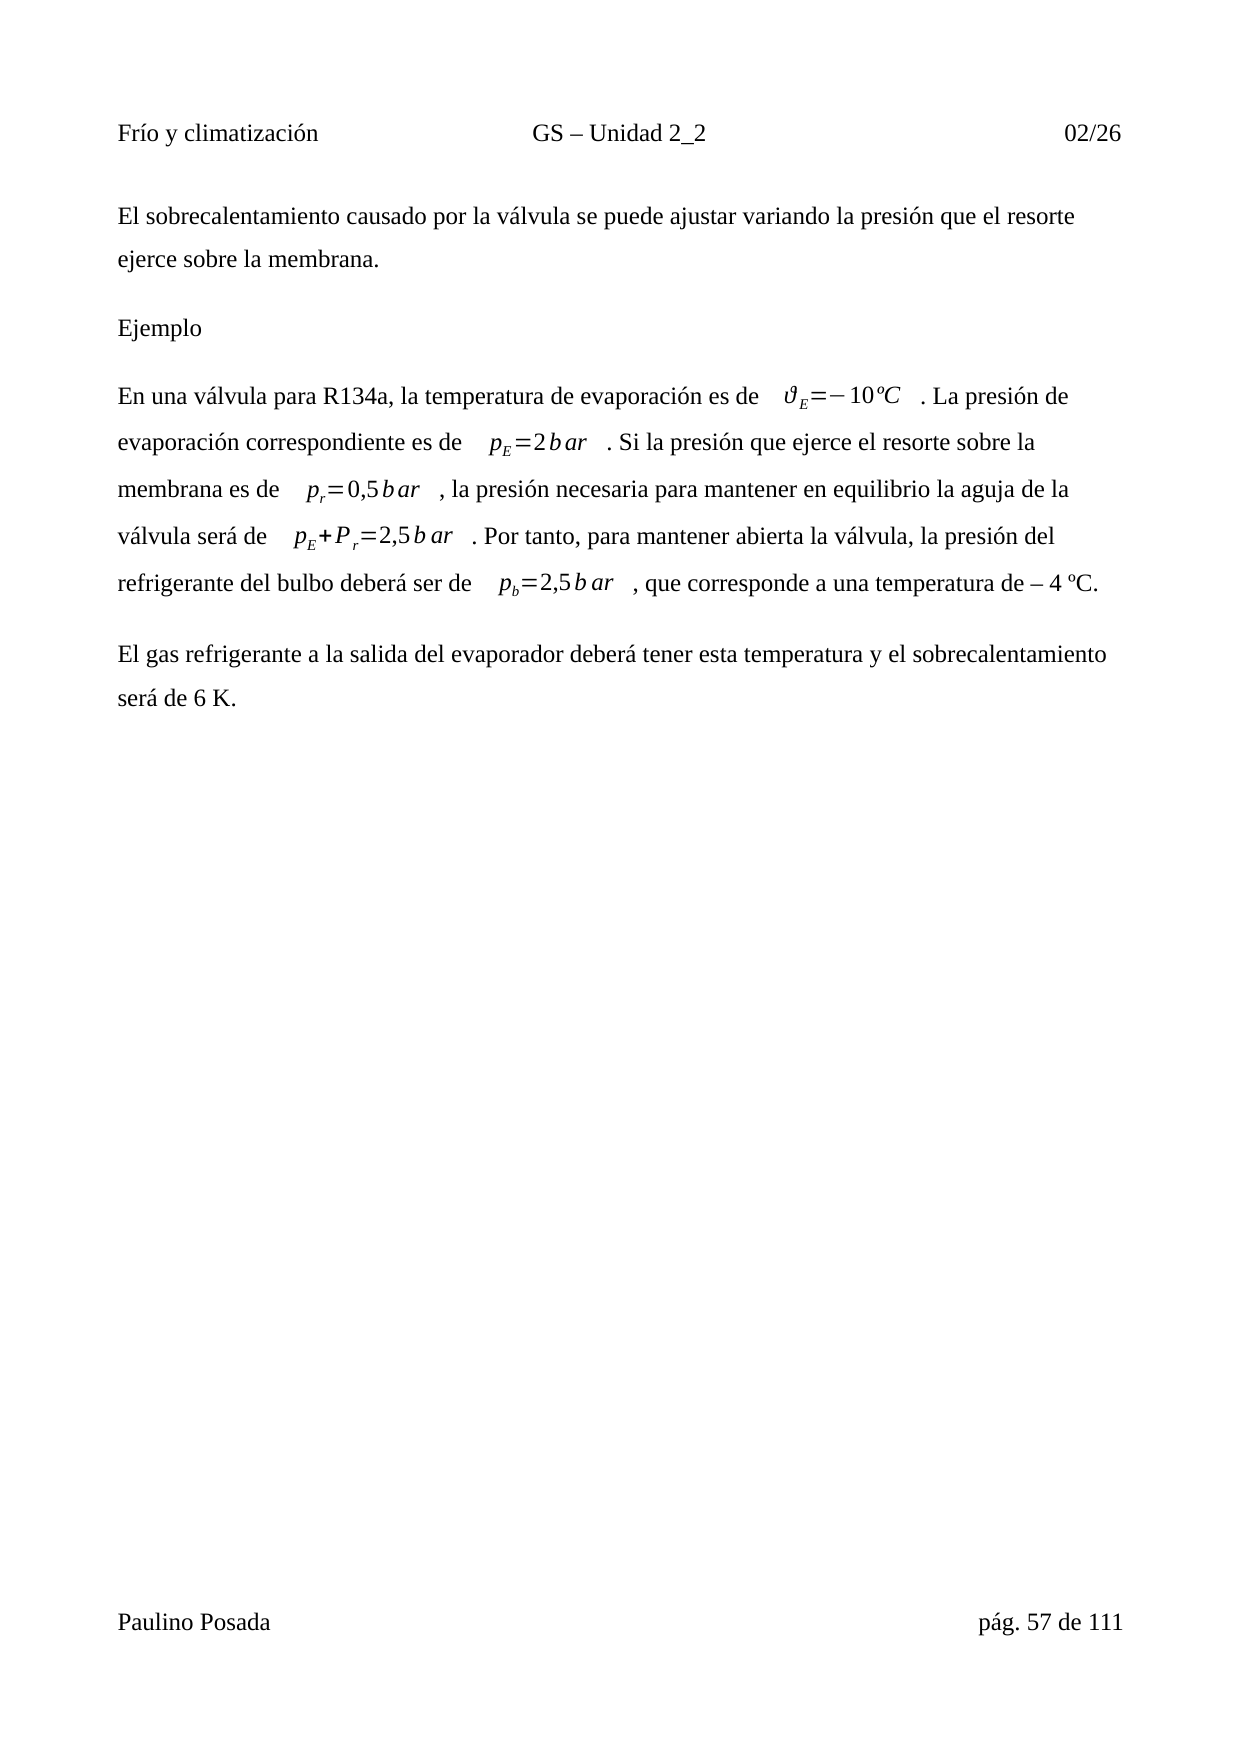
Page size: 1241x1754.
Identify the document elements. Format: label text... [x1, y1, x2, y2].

text El sobrecalentamiento causado por la válvula se puede ajustar variando la presión que el resorte ejerce sobre la membrana. [117, 201, 1123, 273]
text En una válvula para R134a, la temperatura de evaporación es de . La presión de evaporación correspondiente es de . Si la presión que ejerce el resorte sobre la membrana es de , la presión necesaria para mantener en equilibrio la aguja de la válvula será de . Por tanto, para mantener abierta la válvula, la presión del refrigerante del bulbo deberá ser de , que corresponde a una temperatura de – 4 ºC. [117, 381, 1123, 600]
text El gas refrigerante a la salida del evaporador deberá tener esta temperatura y el sobrecalentamiento será de 6 K. [117, 639, 1123, 711]
text Ejemplo [117, 313, 1123, 341]
